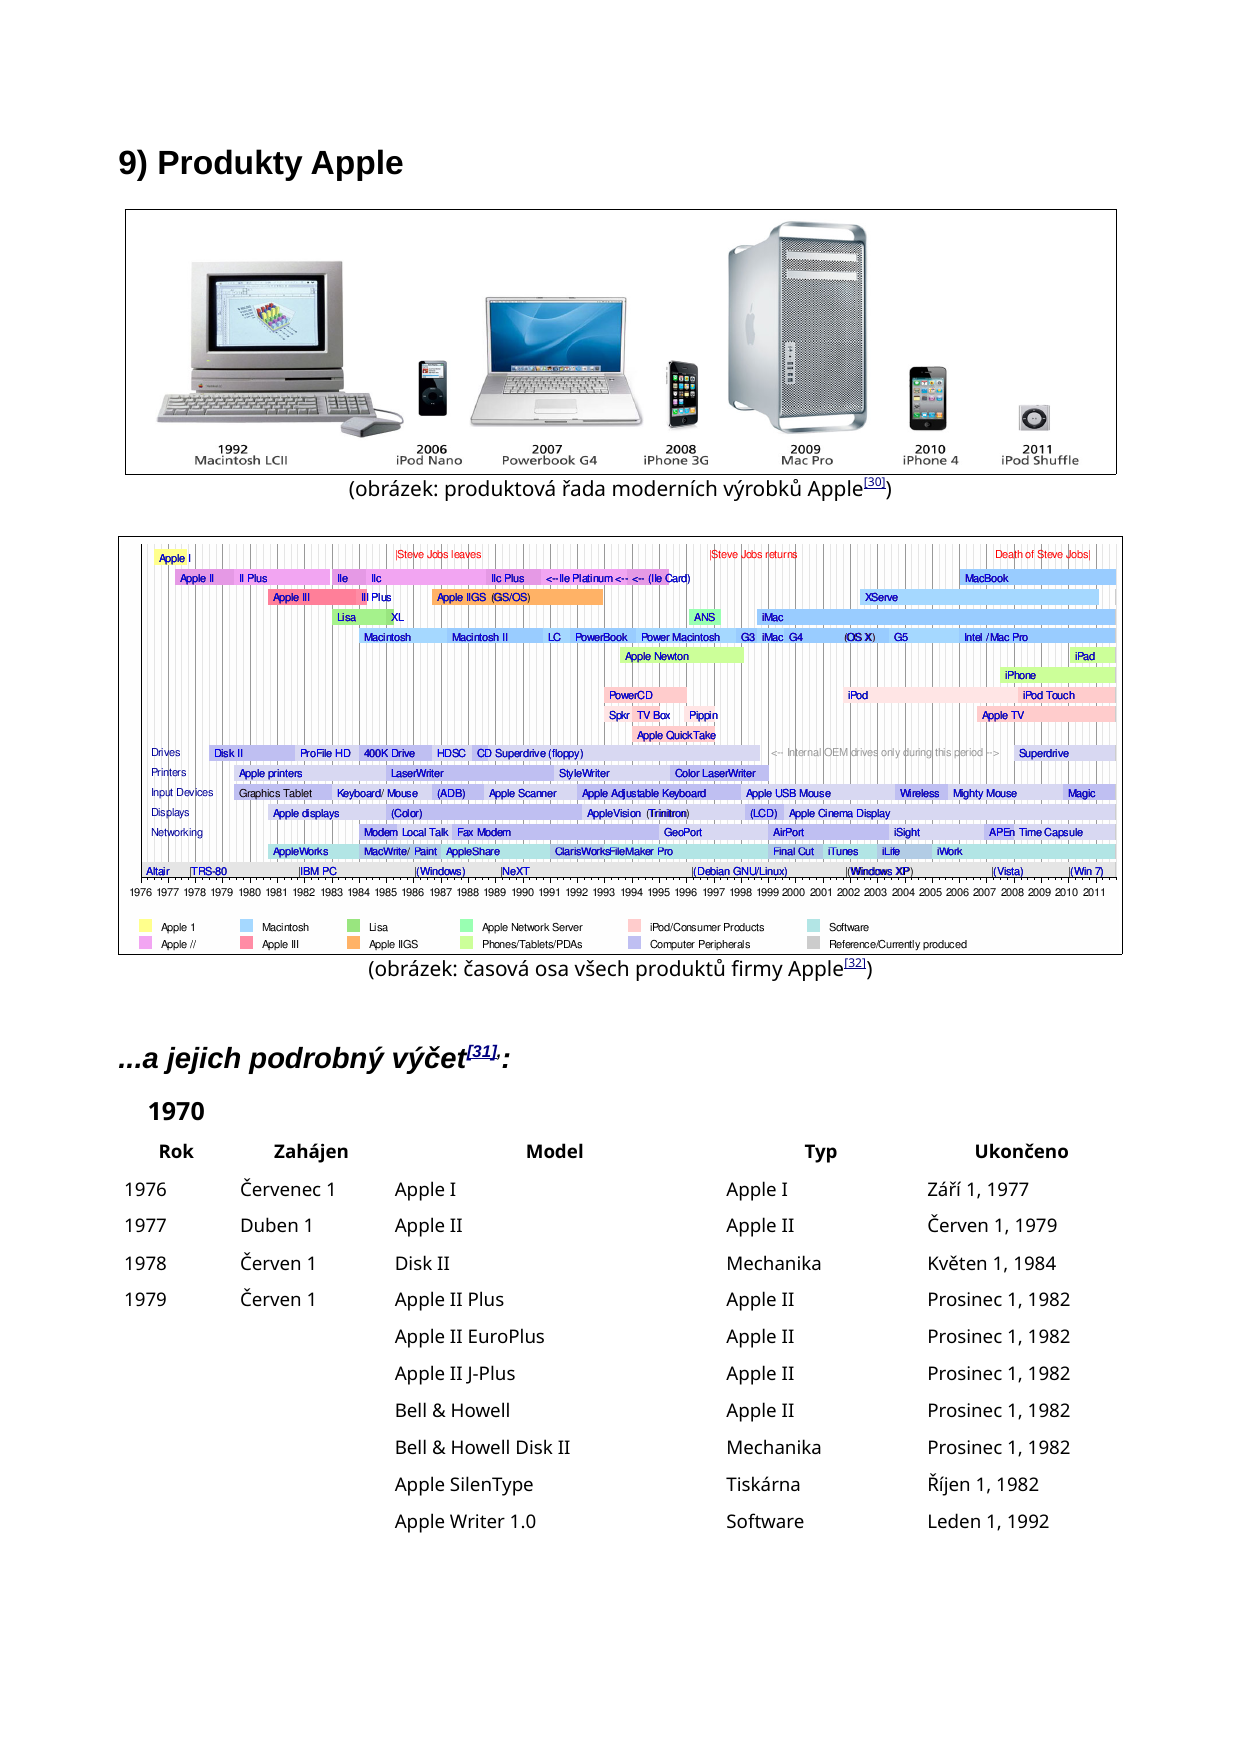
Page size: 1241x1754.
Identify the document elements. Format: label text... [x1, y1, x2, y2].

table_cell Mechanika [720, 1429, 921, 1466]
table_cell Apple II [720, 1392, 921, 1429]
text [119, 537, 1122, 954]
subtitle 9) Produkty Apple [118, 143, 1122, 182]
table_header [234, 1088, 389, 1133]
table_cell Tiskárna [720, 1466, 921, 1503]
table_cell Apple I [720, 1170, 921, 1207]
table_cell 1976 [118, 1170, 234, 1207]
table_cell Typ [720, 1133, 921, 1170]
table_cell Apple II [720, 1318, 921, 1355]
table_cell Apple Writer 1.0 [389, 1503, 720, 1540]
table_cell Prosinec 1, 1982 [921, 1392, 1122, 1429]
table_cell [118, 1355, 234, 1392]
table_cell Říjen 1, 1982 [921, 1466, 1122, 1503]
table_cell [234, 1503, 389, 1540]
subtitle ...a jejich podrobný výčet[31],: [118, 1042, 1122, 1075]
picture [121, 539, 1119, 951]
table_cell Leden 1, 1992 [921, 1503, 1122, 1540]
table_cell 1977 [118, 1207, 234, 1244]
table_cell Apple II [389, 1207, 720, 1244]
table_cell Duben 1 [234, 1207, 389, 1244]
table_cell Zahájen [234, 1133, 389, 1170]
table_cell Červen 1 [234, 1281, 389, 1318]
table_cell [234, 1355, 389, 1392]
table_cell Červen 1 [234, 1244, 389, 1281]
subtitle (obrázek: produktová řada moderních výrobků Apple[30]) [118, 194, 1122, 502]
table_cell Apple II EuroPlus [389, 1318, 720, 1355]
table_cell [118, 1392, 234, 1429]
table_cell Rok [118, 1133, 234, 1170]
table_cell Prosinec 1, 1982 [921, 1429, 1122, 1466]
table_cell [234, 1429, 389, 1466]
table_cell Bell & Howell [389, 1392, 720, 1429]
picture [127, 212, 1113, 471]
table_header [921, 1088, 1122, 1133]
table_cell 1978 [118, 1244, 234, 1281]
table_header 1970 [118, 1088, 234, 1133]
text (obrázek: časová osa všech produktů firmy Apple[32]) [118, 955, 1122, 982]
table_cell Ukončeno [921, 1133, 1122, 1170]
table_cell [234, 1392, 389, 1429]
table_cell [118, 1503, 234, 1540]
table_cell Software [720, 1503, 921, 1540]
table_cell Disk II [389, 1244, 720, 1281]
table_cell 1979 [118, 1281, 234, 1318]
table_cell Apple II J-Plus [389, 1355, 720, 1392]
table_cell Apple I [389, 1170, 720, 1207]
table_header [389, 1088, 720, 1133]
table_cell [234, 1318, 389, 1355]
table_cell Prosinec 1, 1982 [921, 1355, 1122, 1392]
table_cell Červen 1, 1979 [921, 1207, 1122, 1244]
table_cell Mechanika [720, 1244, 921, 1281]
table_cell Apple II Plus [389, 1281, 720, 1318]
table_cell [118, 1318, 234, 1355]
table_cell Květen 1, 1984 [921, 1244, 1122, 1281]
table_cell Prosinec 1, 1982 [921, 1281, 1122, 1318]
table_cell [234, 1466, 389, 1503]
table_cell Apple II [720, 1207, 921, 1244]
table_cell [118, 1466, 234, 1503]
table_cell Apple SilenType [389, 1466, 720, 1503]
table_cell Prosinec 1, 1982 [921, 1318, 1122, 1355]
table_header [720, 1088, 921, 1133]
table_cell Září 1, 1977 [921, 1170, 1122, 1207]
table_cell Apple II [720, 1355, 921, 1392]
table_cell Bell & Howell Disk II [389, 1429, 720, 1466]
table_cell Model [389, 1133, 720, 1170]
table_cell Apple II [720, 1281, 921, 1318]
table_cell Červenec 1 [234, 1170, 389, 1207]
table_cell [118, 1429, 234, 1466]
